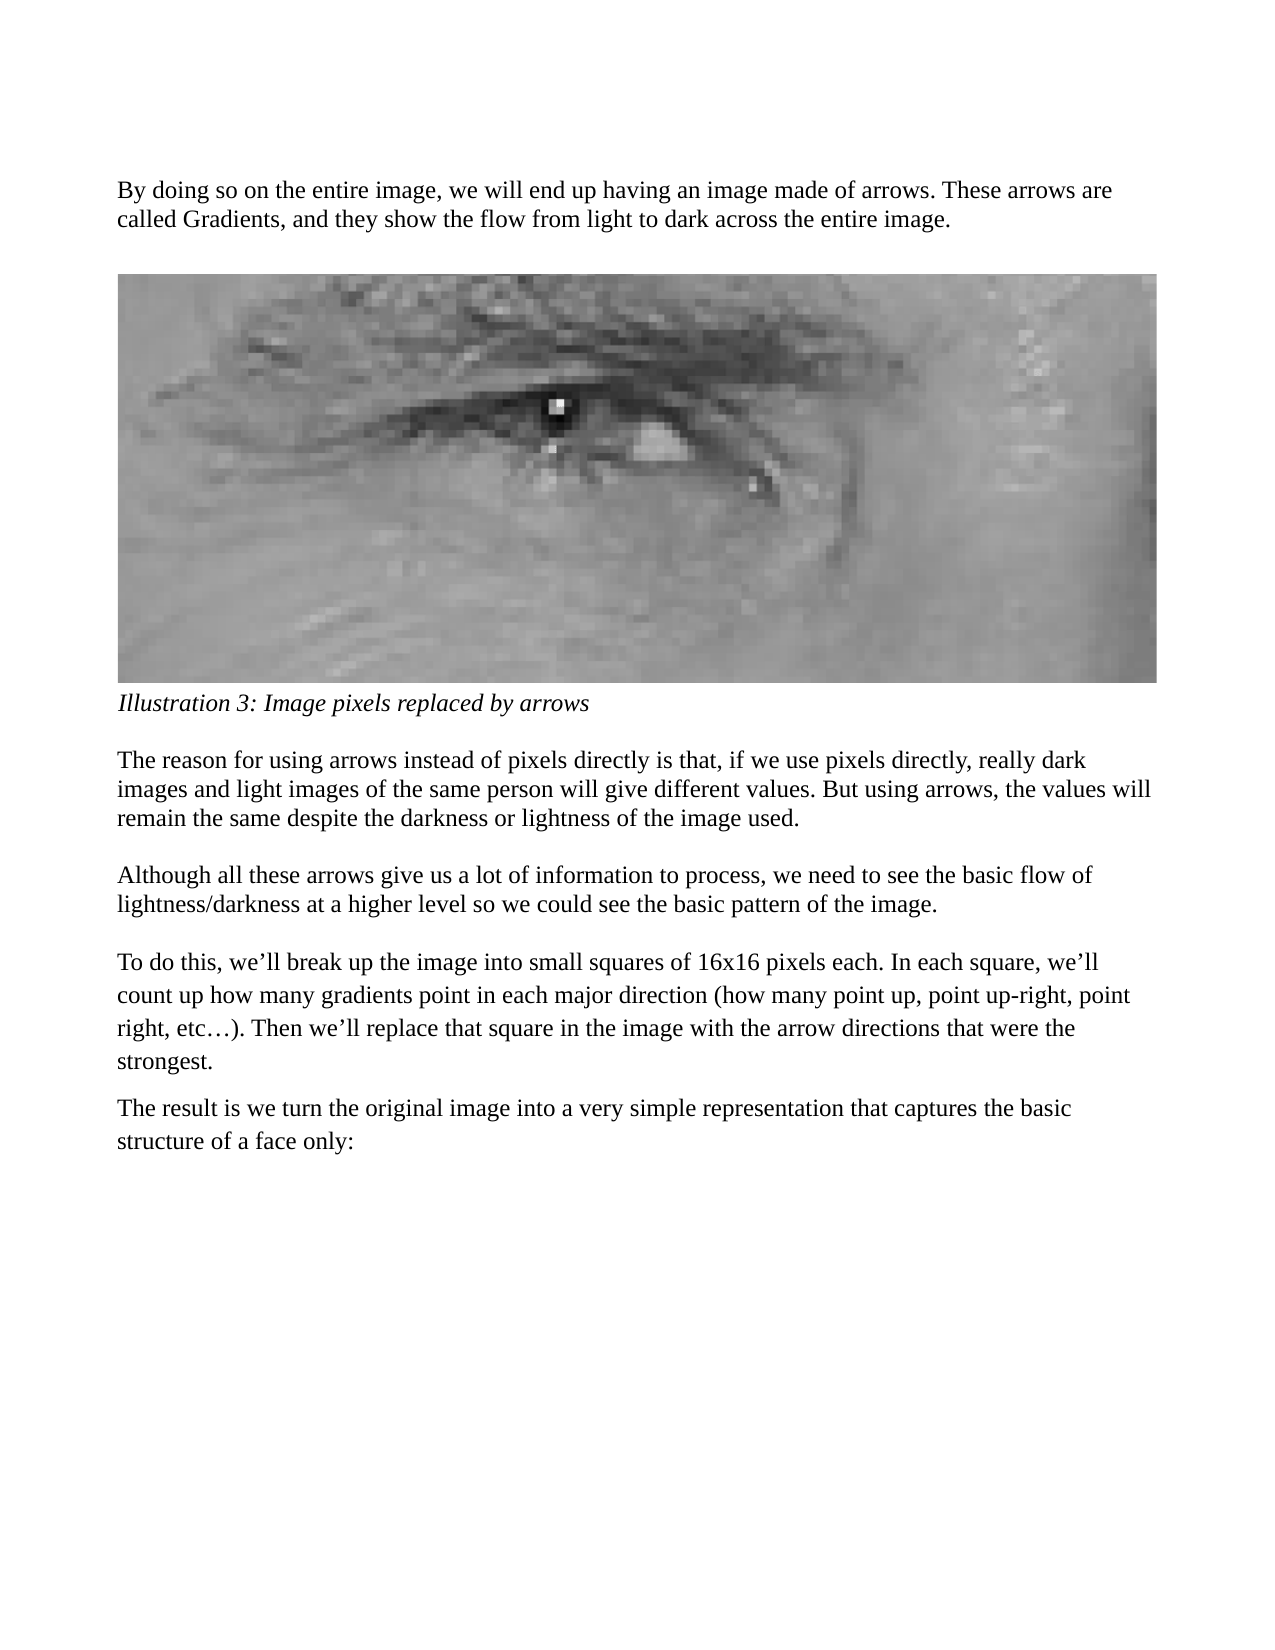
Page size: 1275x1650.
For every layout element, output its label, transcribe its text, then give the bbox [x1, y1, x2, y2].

text The result is we turn the original image into a very simple representation that captures the basic structure of a face only: [117, 1093, 1158, 1155]
text By doing so on the entire image, we will end up having an image made of arrows. These arrows are called Gradients, and they show the flow from light to dark across the entire image. [117, 176, 1158, 233]
text To do this, we’ll break up the image into small squares of 16x16 pixels each. In each square, we’ll count up how many gradients point in each major direction (how many point up, point up-right, point right, etc…). Then we’ll replace that square in the image with the arrow directions that were the strongest. [117, 947, 1158, 1074]
text The reason for using arrows instead of pixels directly is that, if we use pixels directly, really dark images and light images of the same person will give different values. But using arrows, the values will remain the same despite the darkness or lightness of the image used. [117, 745, 1158, 832]
picture [117, 274, 1157, 683]
text Illustration 3: Image pixels replaced by arrows [118, 683, 1157, 717]
text Although all these arrows give us a lot of information to process, we need to see the basic flow of lightness/darkness at a higher level so we could see the basic pattern of the image. [117, 860, 1158, 918]
